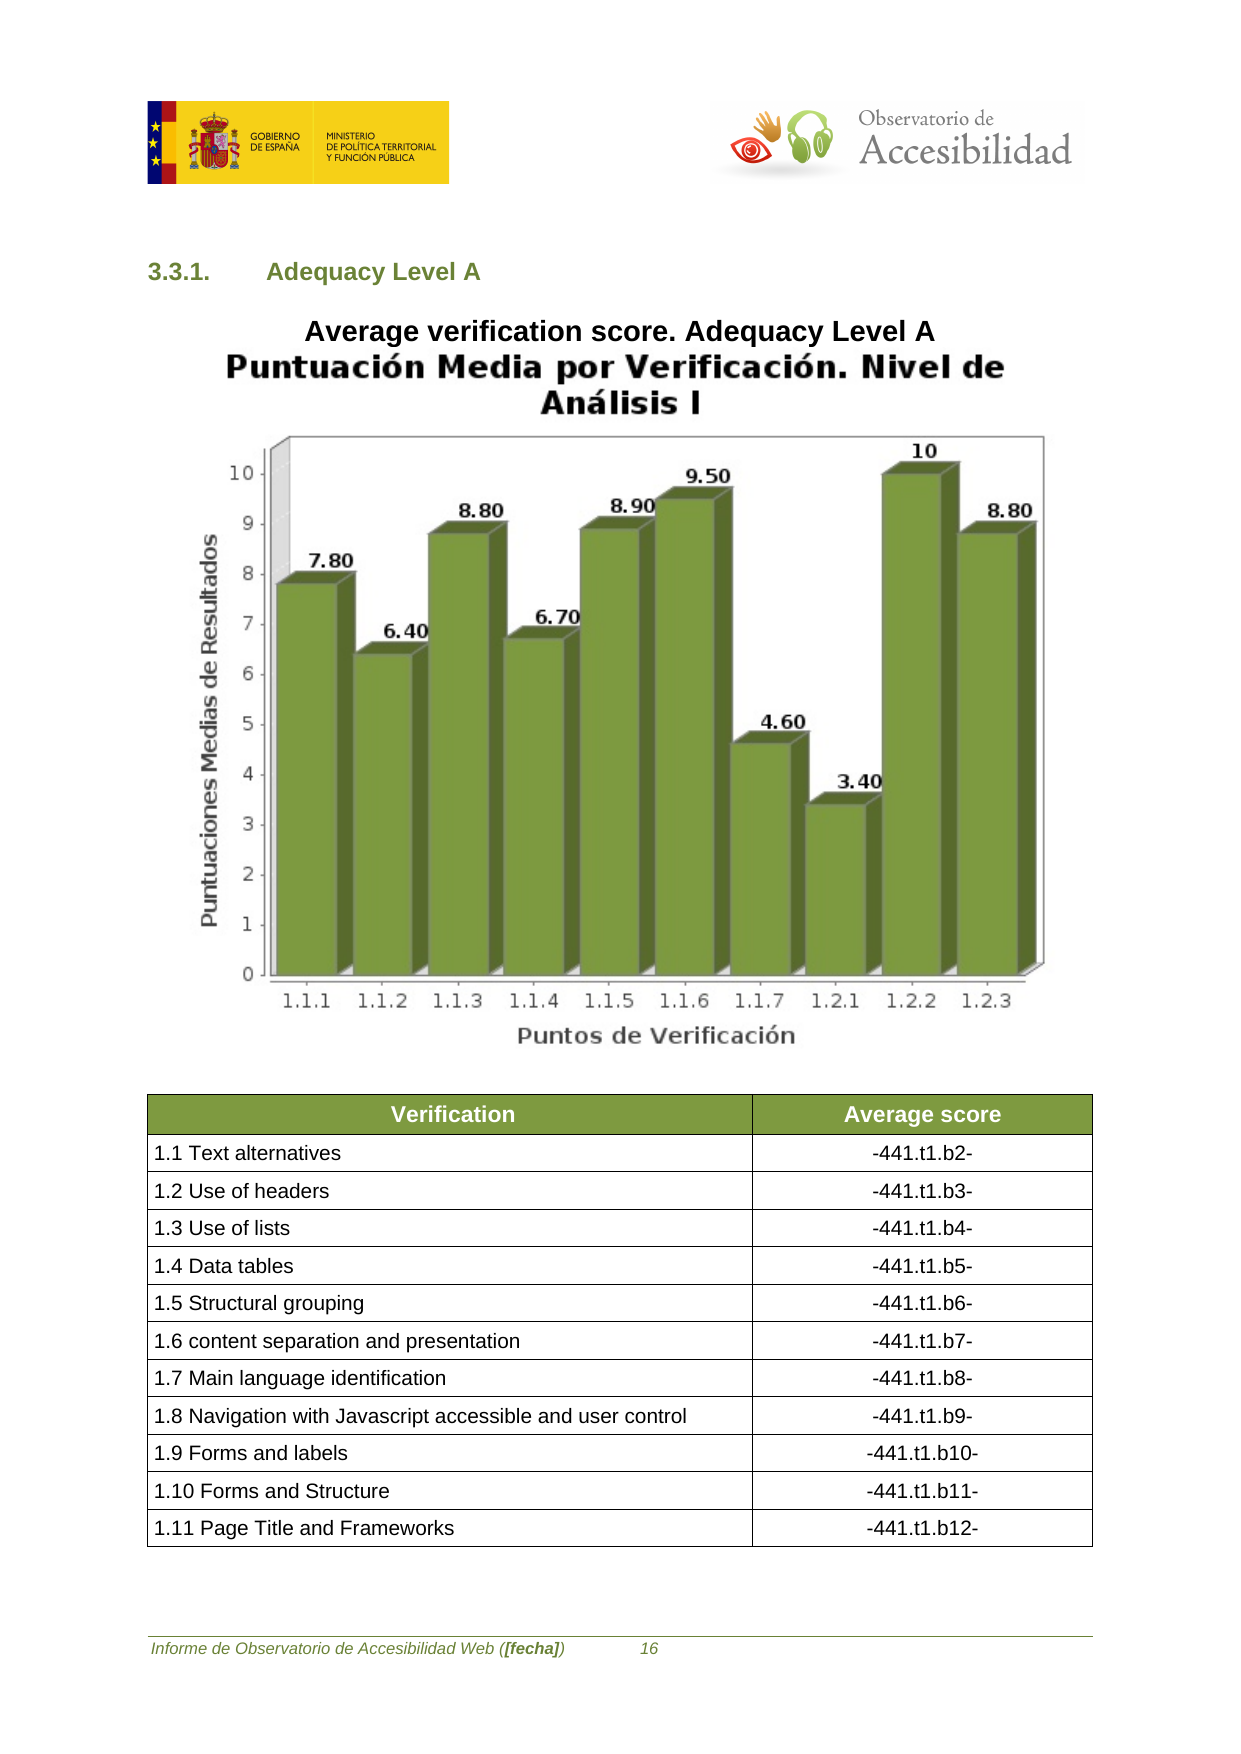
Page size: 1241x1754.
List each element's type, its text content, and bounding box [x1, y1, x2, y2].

table_cell -441.t1.b7- [753, 1322, 1092, 1359]
picture [710, 101, 1086, 184]
table_cell 1.6 content separation and presentation [148, 1322, 752, 1359]
picture [178, 347, 1062, 1058]
table_cell 1.4 Data tables [148, 1247, 752, 1284]
table_cell 1.5 Structural grouping [148, 1285, 752, 1321]
table_cell -441.t1.b5- [753, 1247, 1092, 1284]
table_cell 1.10 Forms and Structure [148, 1472, 752, 1509]
table_cell -441.t1.b6- [753, 1285, 1092, 1321]
table_cell -441.t1.b11- [753, 1472, 1092, 1509]
table_cell -441.t1.b9- [753, 1397, 1092, 1434]
table_header Verification [148, 1095, 752, 1134]
table_cell -441.t1.b3- [753, 1172, 1092, 1209]
table_cell 1.3 Use of lists [148, 1210, 752, 1246]
table_cell 1.2 Use of headers [148, 1172, 752, 1209]
picture [147, 101, 450, 184]
text Average verification score. Adequacy Level A [148, 314, 1092, 347]
table_cell 1.7 Main language identification [148, 1360, 752, 1396]
table_cell -441.t1.b10- [753, 1435, 1092, 1471]
table_cell 1.8 Navigation with Javascript accessible and user control [148, 1397, 752, 1434]
subtitle Adequacy Level A [148, 257, 1092, 286]
table_cell -441.t1.b12- [753, 1510, 1092, 1546]
table_header Average score [753, 1095, 1092, 1134]
table_cell 1.9 Forms and labels [148, 1435, 752, 1471]
table_cell 1.1 Text alternatives [148, 1135, 752, 1171]
table_cell -441.t1.b8- [753, 1360, 1092, 1396]
table_cell -441.t1.b2- [753, 1135, 1092, 1171]
table_cell 1.11 Page Title and Frameworks [148, 1510, 752, 1546]
table_cell -441.t1.b4- [753, 1210, 1092, 1246]
